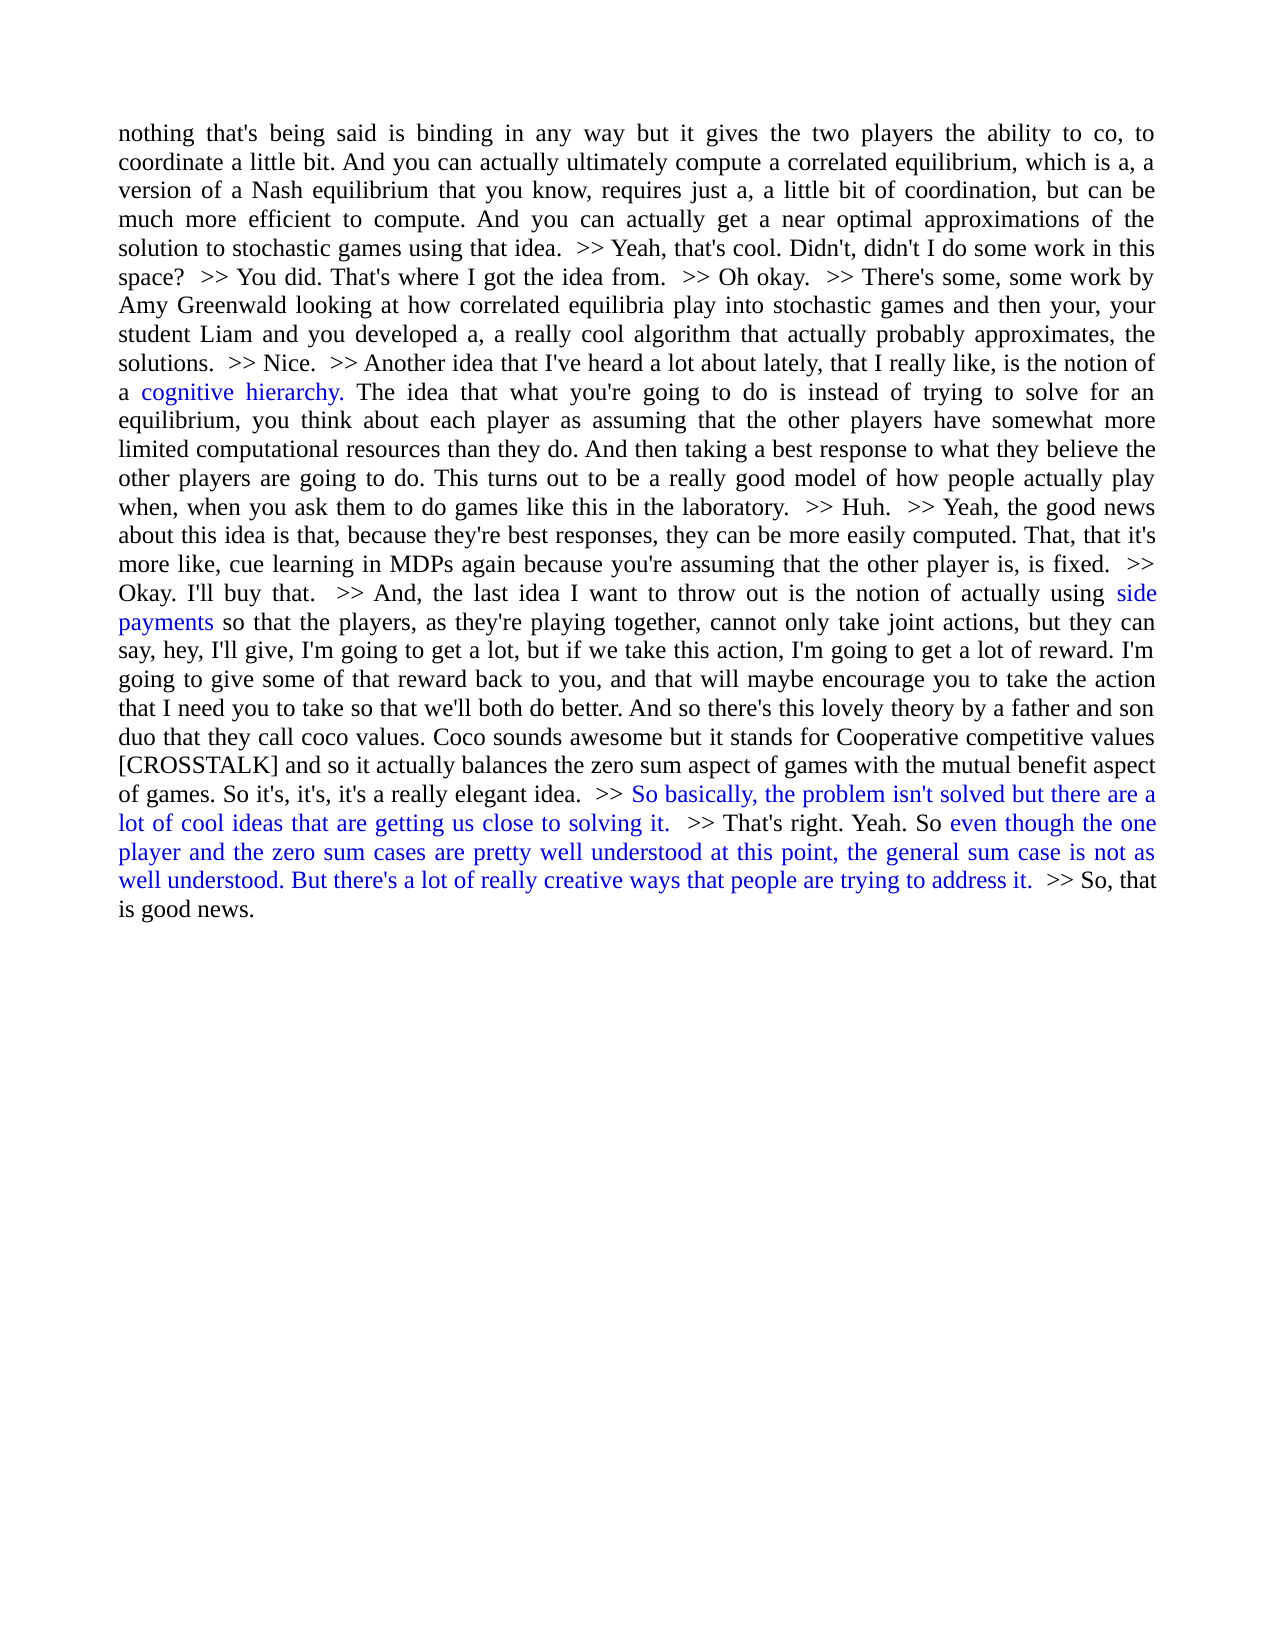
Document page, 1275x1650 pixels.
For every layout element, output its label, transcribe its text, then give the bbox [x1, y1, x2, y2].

text nothing that's being said is binding in any way but it gives the two players the ability to co, to coordinate a little bit. And you can actually ultimately compute a correlated equilibrium, which is a, a version of a Nash equilibrium that you know, requires just a, a little bit of coordination, but can be much more efficient to compute. And you can actually get a near optimal approximations of the solution to stochastic games using that idea. >> Yeah, that's cool. Didn't, didn't I do some work in this space? >> You did. That's where I got the idea from. >> Oh okay. >> There's some, some work by Amy Greenwald looking at how correlated equilibria play into stochastic games and then your, your student Liam and you developed a, a really cool algorithm that actually probably approximates, the solutions. >> Nice. >> Another idea that I've heard a lot about lately, that I really like, is the notion of a cognitive hierarchy. The idea that what you're going to do is instead of trying to solve for an equilibrium, you think about each player as assuming that the other players have somewhat more limited computational resources than they do. And then taking a best response to what they believe the other players are going to do. This turns out to be a really good model of how people actually play when, when you ask them to do games like this in the laboratory. >> Huh. >> Yeah, the good news about this idea is that, because they're best responses, they can be more easily computed. That, that it's more like, cue learning in MDPs again because you're assuming that the other player is, is fixed. >> Okay. I'll buy that. >> And, the last idea I want to throw out is the notion of actually using side payments so that the players, as they're playing together, cannot only take joint actions, but they can say, hey, I'll give, I'm going to get a lot, but if we take this action, I'm going to get a lot of reward. I'm going to give some of that reward back to you, and that will maybe encourage you to take the action that I need you to take so that we'll both do better. And so there's this lovely theory by a father and son duo that they call coco values. Coco sounds awesome but it stands for Cooperative competitive values [CROSSTALK] and so it actually balances the zero sum aspect of games with the mutual benefit aspect of games. So it's, it's, it's a really elegant idea. >> So basically, the problem isn't solved but there are a lot of cool ideas that are getting us close to solving it. >> That's right. Yeah. So even though the one player and the zero sum cases are pretty well understood at this point, the general sum case is not as well understood. But there's a lot of really creative ways that people are trying to address it. >> So, that is good news. [118, 118, 1157, 923]
